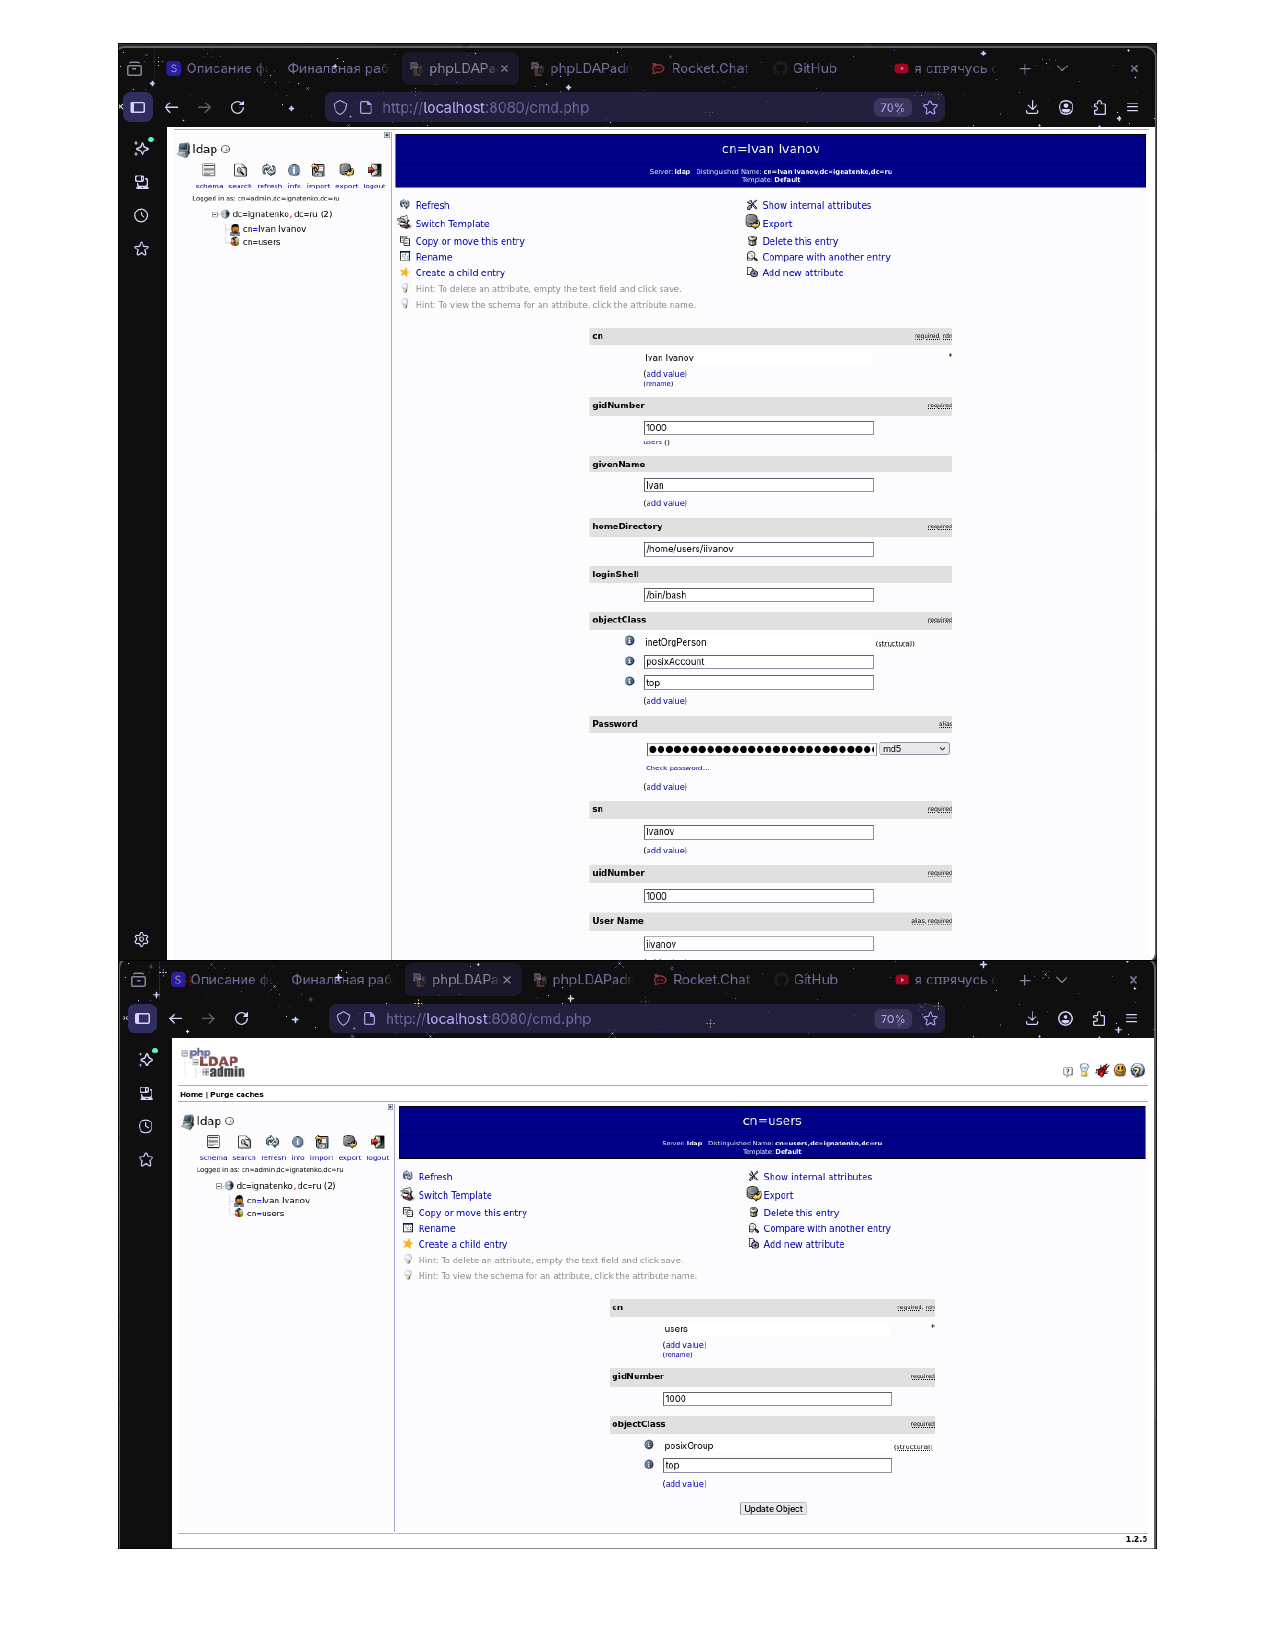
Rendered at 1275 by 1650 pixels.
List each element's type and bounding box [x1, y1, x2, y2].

picture [118, 43, 1157, 1549]
